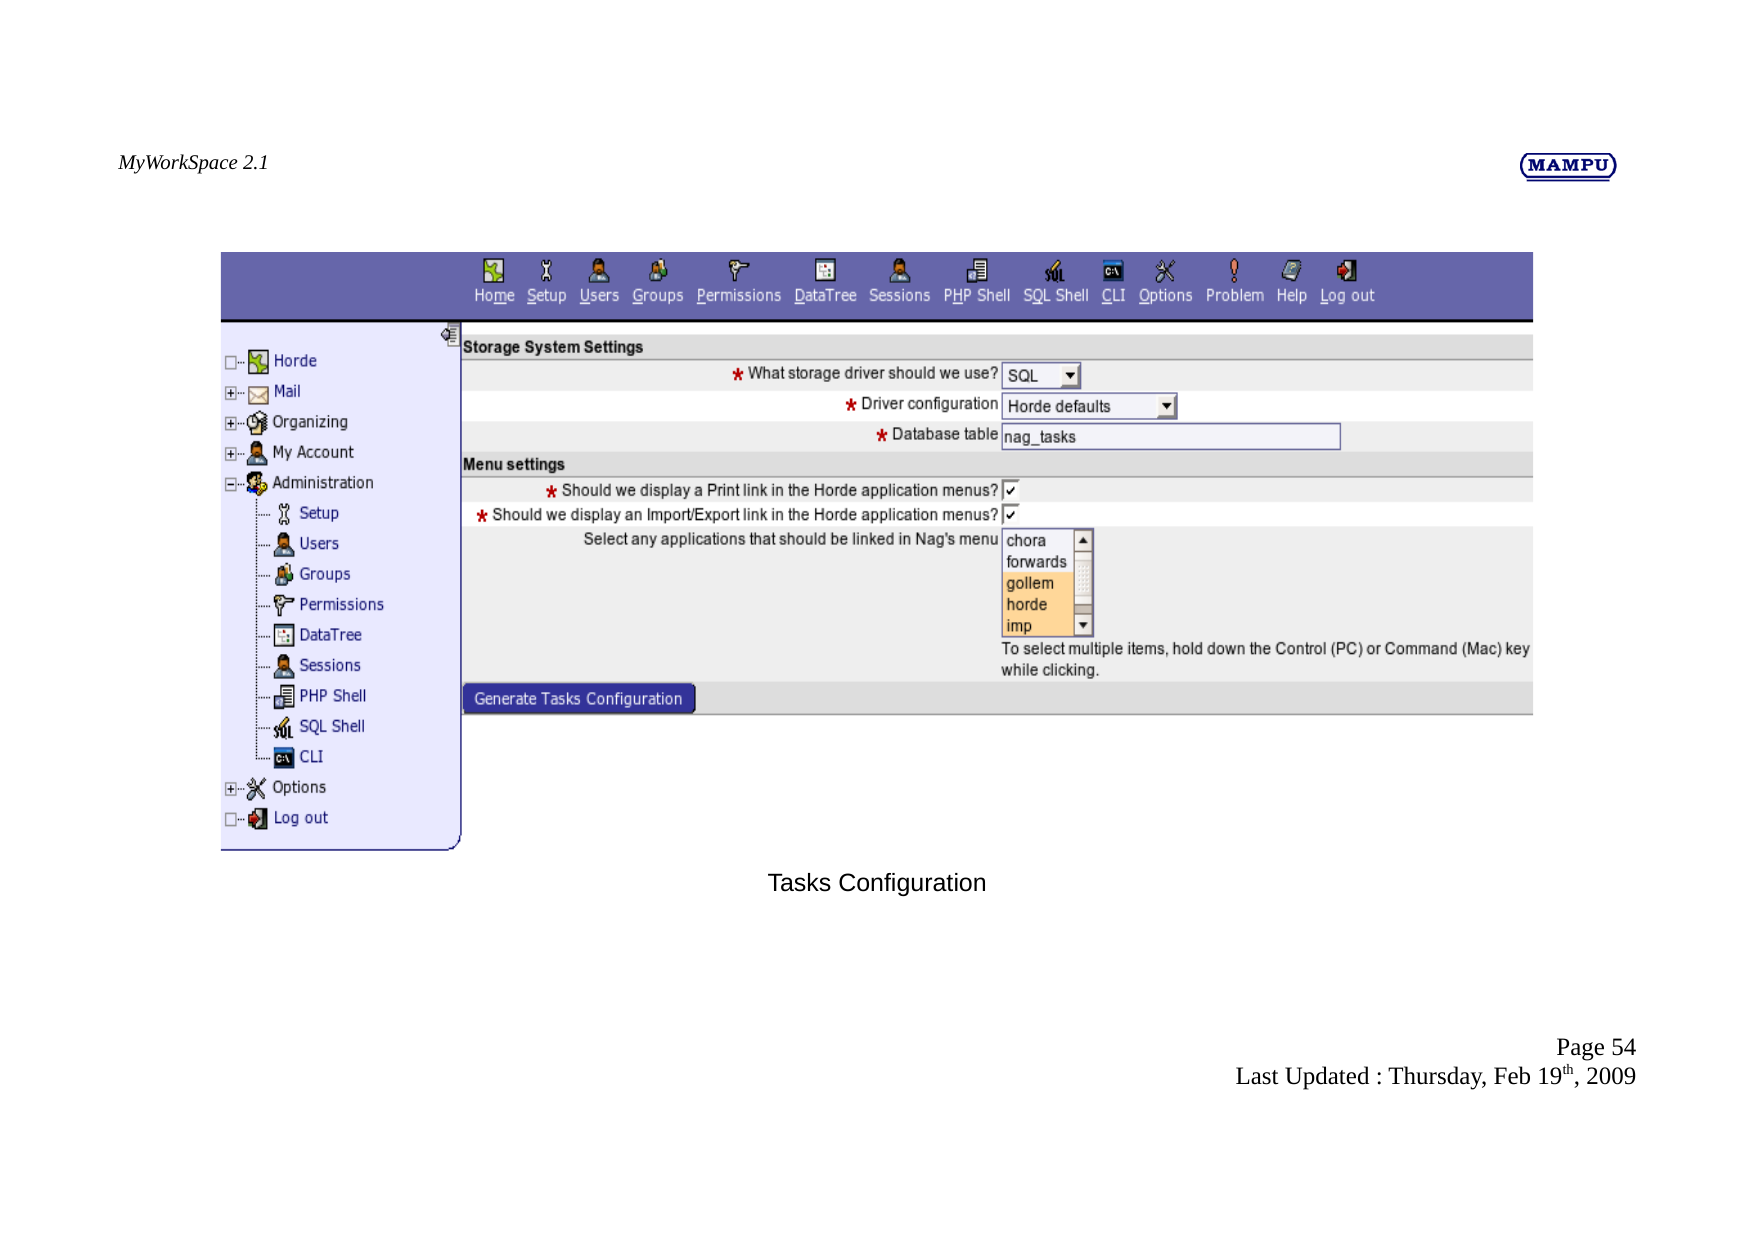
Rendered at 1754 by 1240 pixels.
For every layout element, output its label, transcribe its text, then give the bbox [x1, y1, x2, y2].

picture [220, 252, 1534, 854]
picture [1517, 150, 1622, 183]
text Tasks Configuration [118, 252, 1636, 897]
